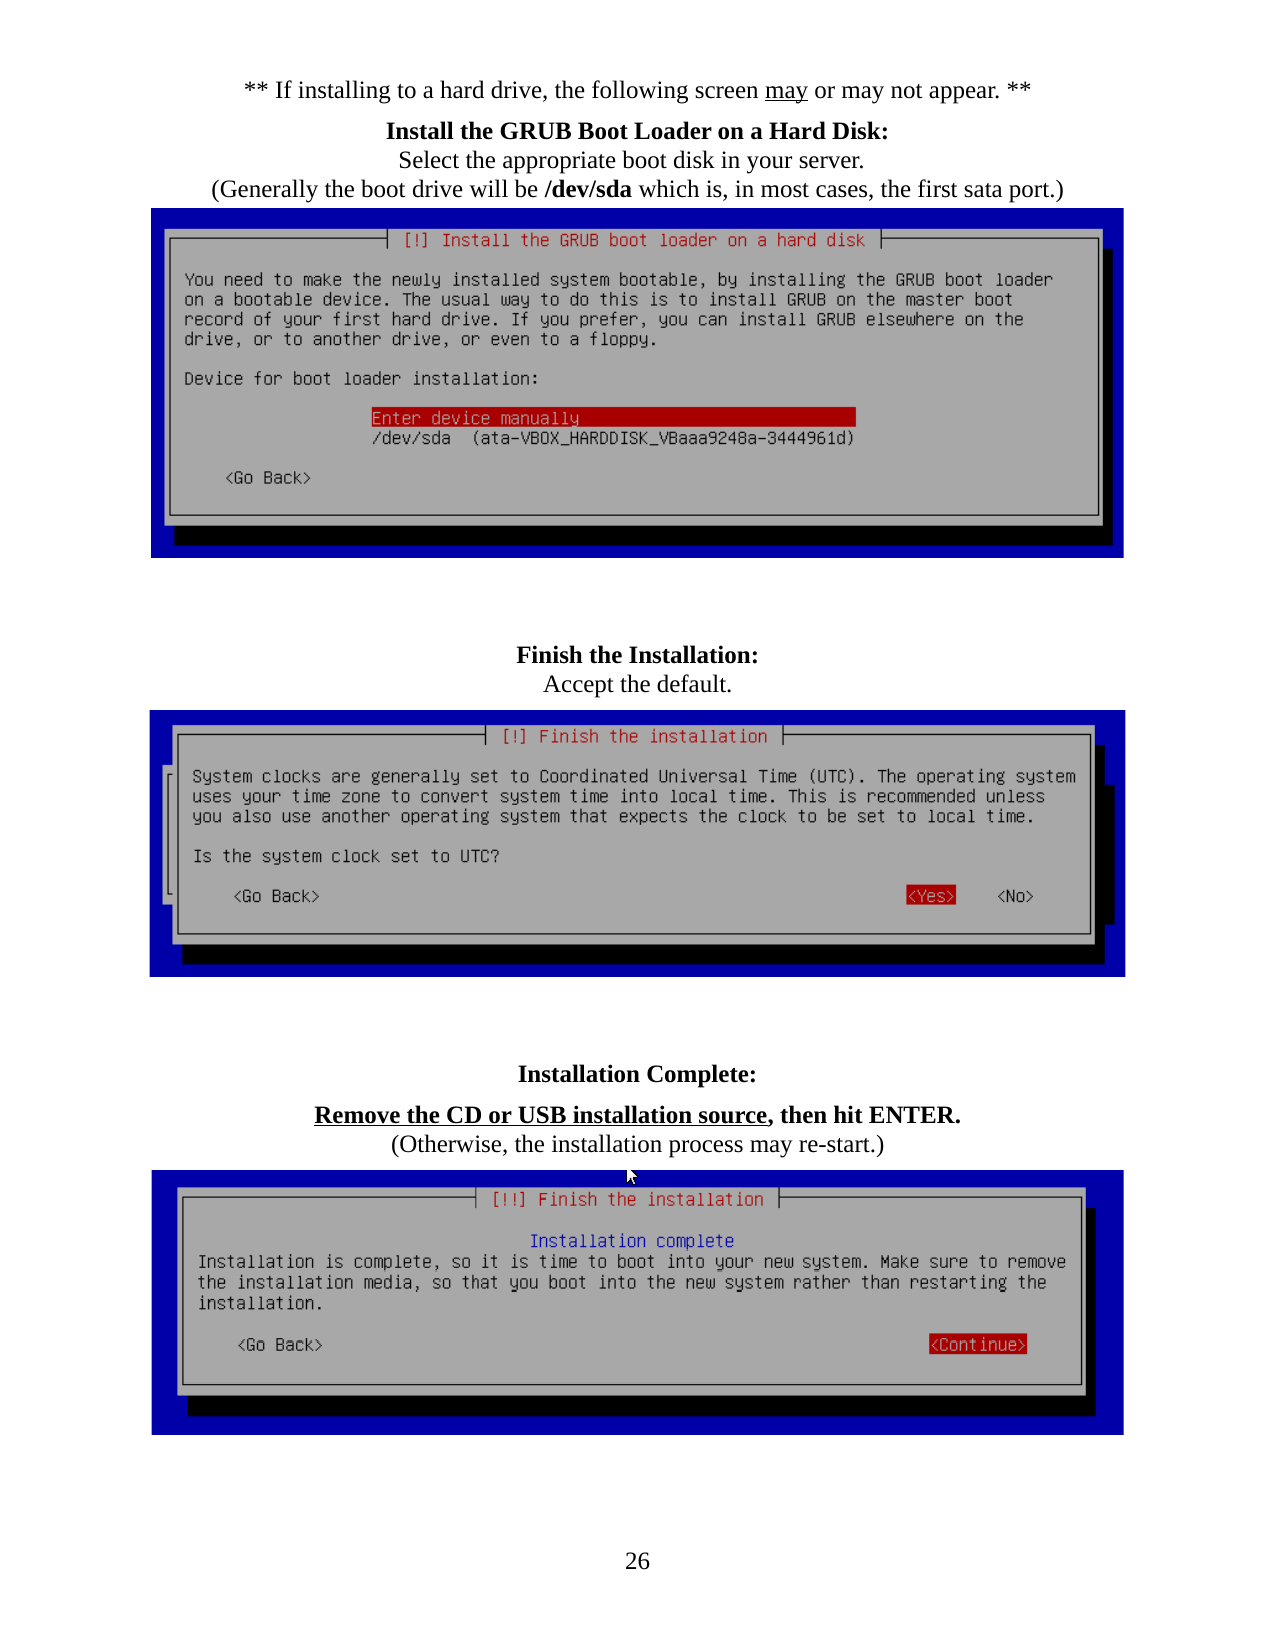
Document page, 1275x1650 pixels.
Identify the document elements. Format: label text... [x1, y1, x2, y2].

text Install the GRUB Boot Loader on a Hard Disk: Select the appropriate boot disk in your server. (Generally the boot drive will be /dev/sda which is, in most cases, the first sata port.) [75, 116, 1200, 202]
picture [151, 208, 1124, 558]
text Finish the Installation: Accept the default. [75, 640, 1200, 697]
picture [149, 710, 1126, 977]
picture [151, 1170, 1124, 1435]
text Remove the CD or USB installation source, then hit ENTER. (Otherwise, the installation process may re-start.) [75, 1100, 1200, 1157]
text ** If installing to a hard drive, the following screen may or may not appear. ** [75, 75, 1200, 104]
text Installation Complete: [75, 1059, 1200, 1087]
